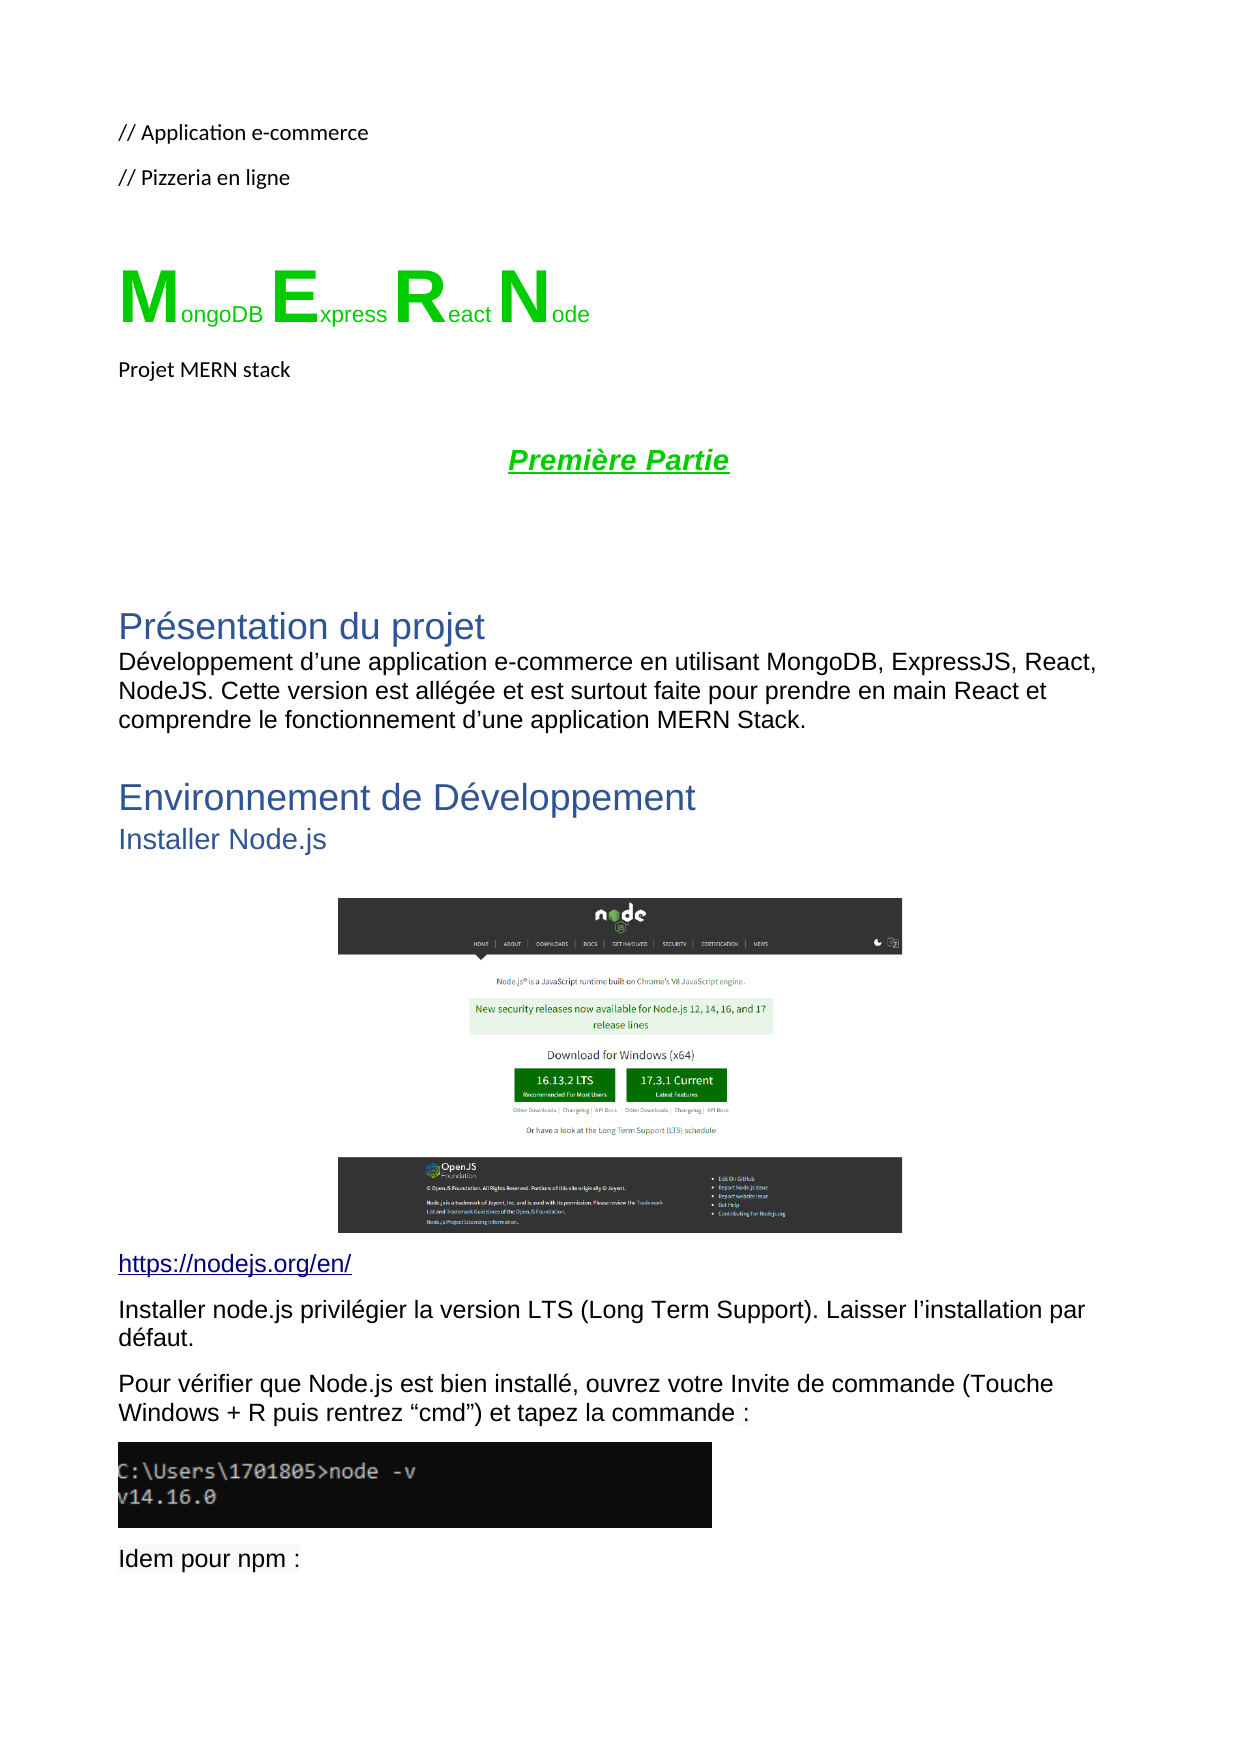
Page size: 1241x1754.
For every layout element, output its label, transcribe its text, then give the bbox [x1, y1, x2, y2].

text Première Partie [118, 443, 1122, 476]
subtitle Installer Node.js [118, 822, 1122, 856]
text https://nodejs.org/en/ [118, 1249, 1122, 1278]
picture [118, 1442, 712, 1528]
text Projet MERN stack [118, 355, 1122, 383]
text Idem pour npm : [118, 1544, 1122, 1573]
picture [338, 898, 903, 1233]
subtitle Environnement de Développement [118, 775, 1122, 818]
text MongoDB Express React Node [118, 252, 1122, 338]
text // Pizzeria en ligne [118, 163, 1122, 191]
text Développement d’une application e-commerce en utilisant MongoDB, ExpressJS, React, NodeJS. Cette version est allégée et est surtout faite pour prendre en main React et comprendre le fonctionnement d’une application MERN Stack. [118, 647, 1122, 733]
text Pour vérifier que Node.js est bien installé, ouvrez votre Invite de commande (Touche Windows + R puis rentrez “cmd”) et tapez la commande : [118, 1369, 1122, 1426]
subtitle Présentation du projet [118, 604, 1122, 647]
text Installer node.js privilégier la version LTS (Long Term Support). Laisser l’installation par défaut. [118, 1294, 1122, 1352]
text // Application e-commerce [118, 118, 1122, 146]
